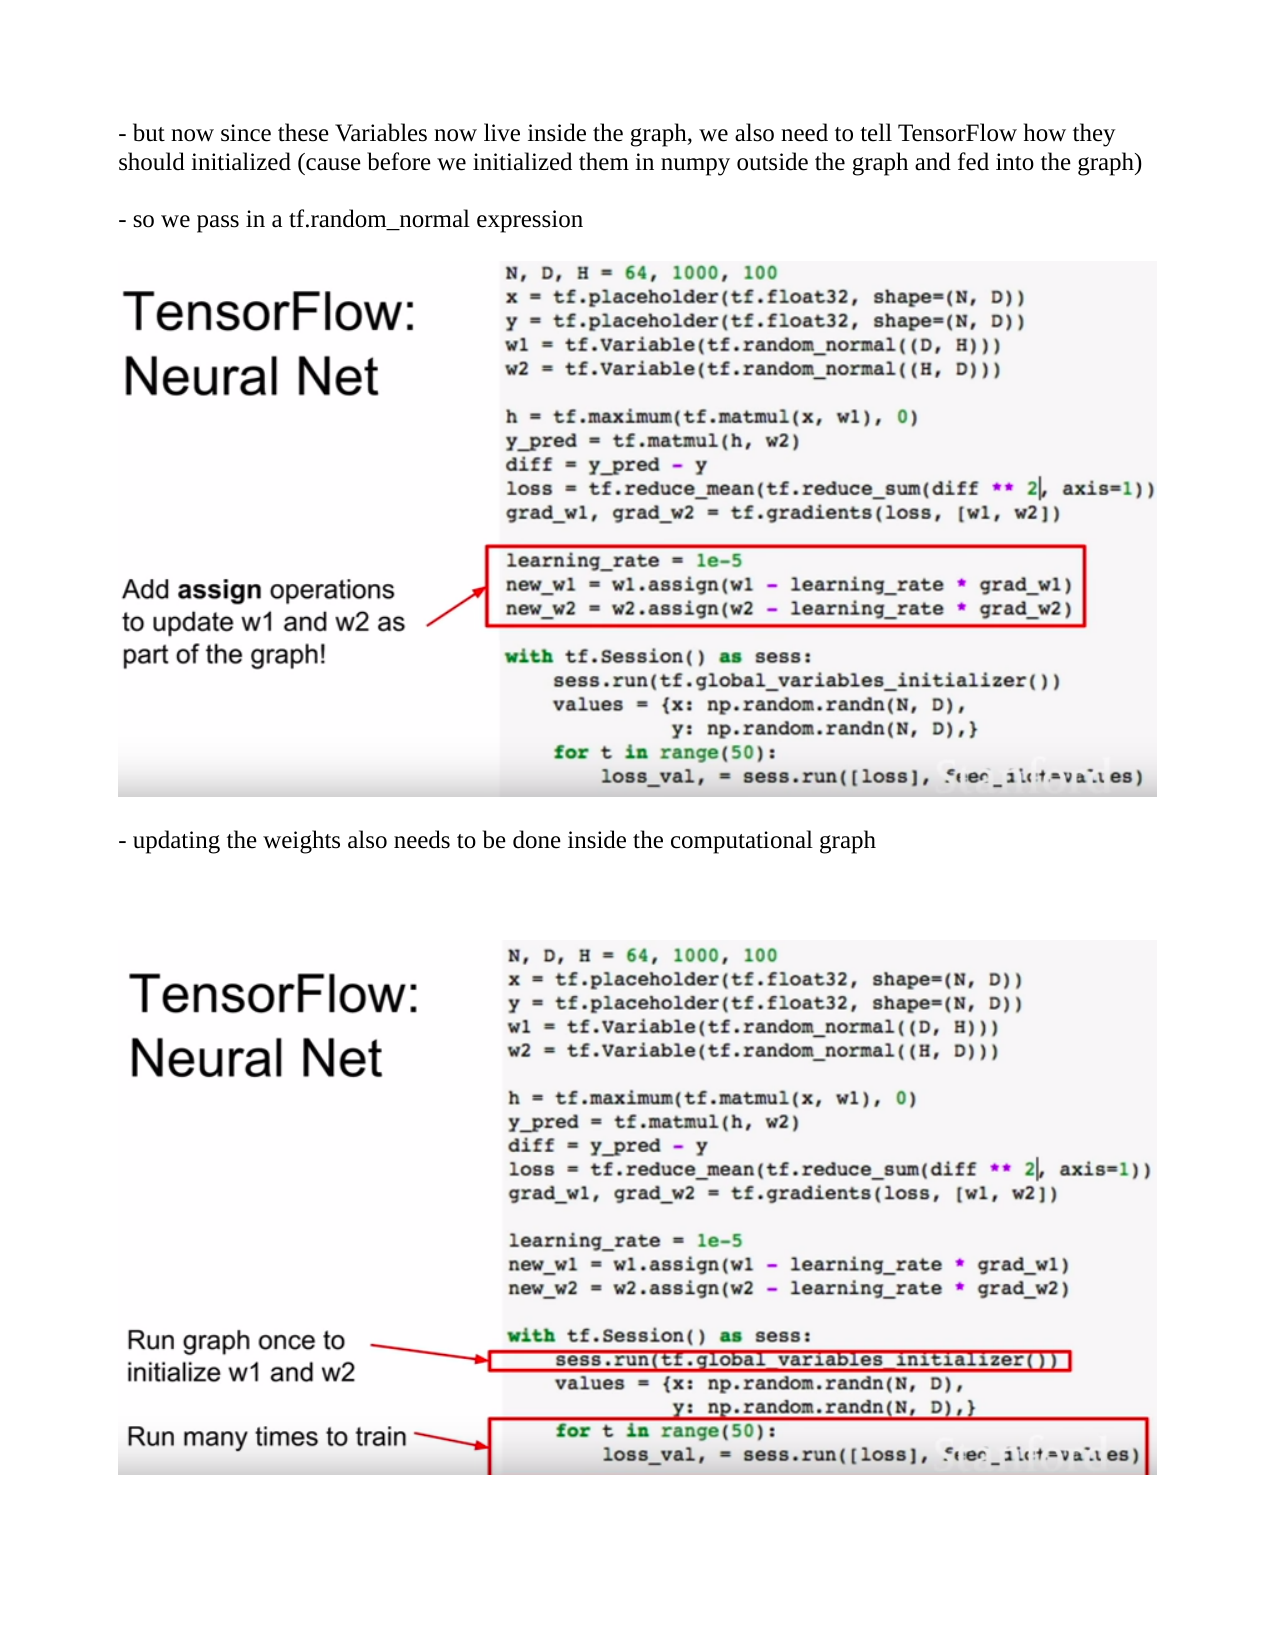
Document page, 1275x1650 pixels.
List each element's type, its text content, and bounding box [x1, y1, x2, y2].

picture [118, 261, 1157, 797]
text - so we pass in a tf.random_normal expression [118, 204, 1157, 233]
text - updating the weights also needs to be done inside the computational graph [118, 826, 1157, 854]
picture [118, 940, 1157, 1475]
text - but now since these Variables now live inside the graph, we also need to tell TensorFlow how they should initialized (cause before we initialized them in numpy outside the graph and fed into the graph) [118, 118, 1157, 176]
